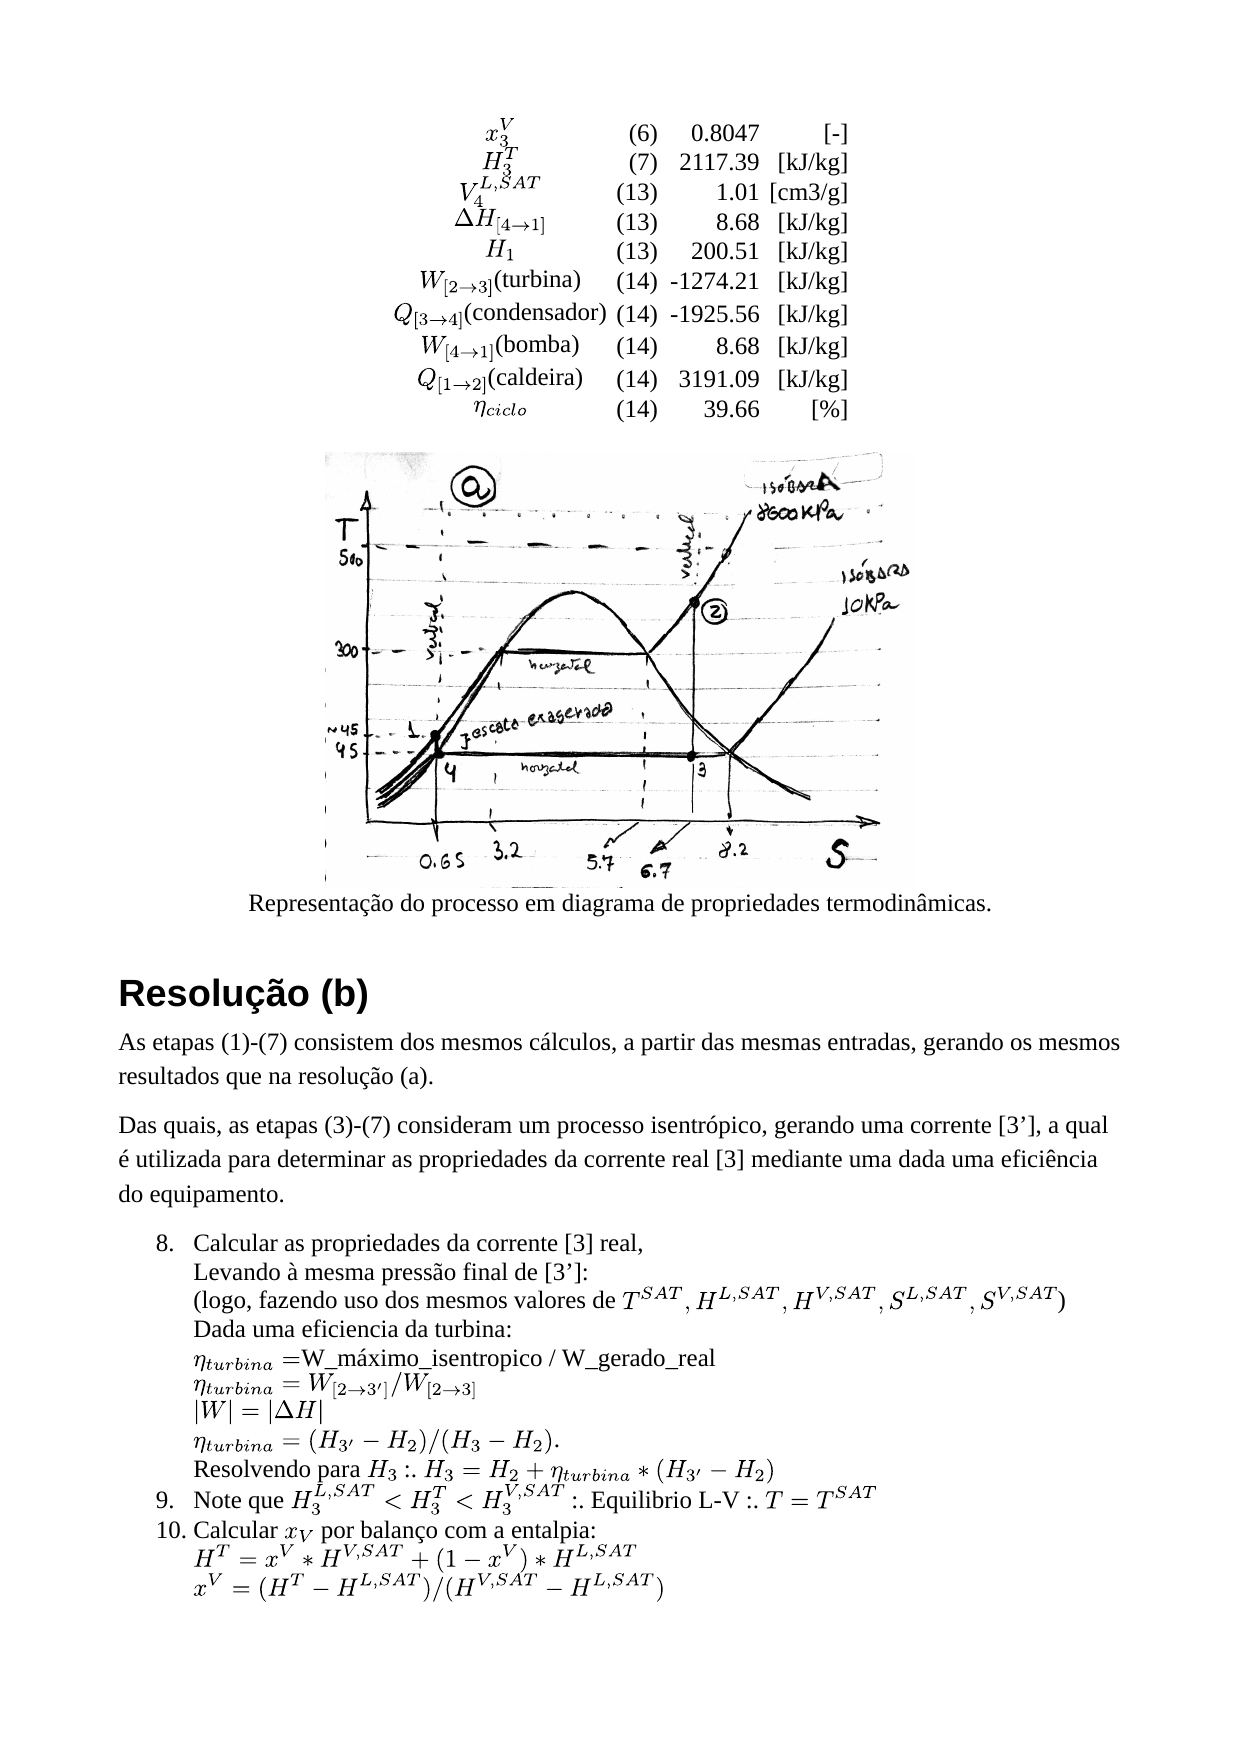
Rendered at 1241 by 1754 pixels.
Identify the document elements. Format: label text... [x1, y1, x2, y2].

table_cell [519, 147, 611, 176]
table_cell [542, 176, 611, 207]
table_cell [389, 176, 458, 207]
table_cell (caldeira) [389, 362, 611, 394]
table_cell 3191.09 [661, 362, 762, 394]
table_cell (13) [611, 236, 661, 264]
table_cell (14) [611, 395, 661, 423]
list Note que :. Equilibrio L-V :. [156, 1484, 290, 1515]
table_cell 1.01 [661, 176, 762, 207]
table_header [389, 118, 484, 147]
table_cell (13) [611, 207, 661, 236]
list Calcular as propriedades da corrente [3] real, Levando à mesma pressão final de [3’]: (logo, fazendo uso dos mesmos valores de ) Dada uma eficiencia da turbina: W_máximo_isentropico / W_gerado_real . Resolvendo para :. [156, 1228, 1122, 1484]
table_cell -1925.56 [661, 297, 762, 329]
table_header (6) [611, 118, 661, 147]
list Calcular por balanço com a entalpia: [156, 1515, 1122, 1602]
text Representação do processo em diagrama de propriedades termodinâmicas. [118, 888, 1122, 917]
table_cell [kJ/kg] [762, 265, 851, 297]
table_cell (14) [611, 297, 661, 329]
text As etapas (1)-(7) consistem dos mesmos cálculos, a partir das mesmas entradas, gerando os mesmos resultados que na resolução (a). [118, 1027, 1122, 1090]
table_cell [%] [762, 395, 851, 423]
subtitle Resolução (b) [118, 970, 1122, 1014]
table_cell [389, 236, 611, 264]
table_cell [kJ/kg] [762, 207, 851, 236]
table_header [-] [762, 118, 851, 147]
table_cell (turbina) [389, 265, 611, 297]
table_cell (13) [611, 176, 661, 207]
table_cell (7) [611, 147, 661, 176]
table_cell [kJ/kg] [762, 147, 851, 176]
table_cell (14) [611, 265, 661, 297]
table_cell [kJ/kg] [762, 330, 851, 362]
table_cell -1274.21 [661, 265, 762, 297]
table_header [516, 118, 611, 147]
text Das quais, as etapas (3)-(7) consideram um processo isentrópico, gerando uma corrente [3’], a qual é utilizada para determinar as propriedades da corrente real [3] mediante uma dada uma eficiência do equipamento. [118, 1110, 1122, 1208]
table_cell [kJ/kg] [762, 297, 851, 329]
table_cell 8.68 [661, 207, 762, 236]
table_header 0.8047 [661, 118, 762, 147]
table_cell [kJ/kg] [762, 362, 851, 394]
table_cell 2117.39 [661, 147, 762, 176]
table_cell [389, 147, 481, 176]
table_cell 39.66 [661, 395, 762, 423]
table_cell [389, 207, 611, 236]
table_cell 200.51 [661, 236, 762, 264]
table_cell (bomba) [389, 330, 611, 362]
table_cell 8.68 [661, 330, 762, 362]
table_cell (14) [611, 330, 661, 362]
table_cell (14) [611, 362, 661, 394]
table_cell [389, 395, 611, 423]
table_cell [kJ/kg] [762, 236, 851, 264]
list Note que :. Equilibrio L-V :. [565, 1484, 1122, 1515]
table_cell [cm3/g] [762, 176, 851, 207]
table_cell (condensador) [389, 297, 611, 329]
